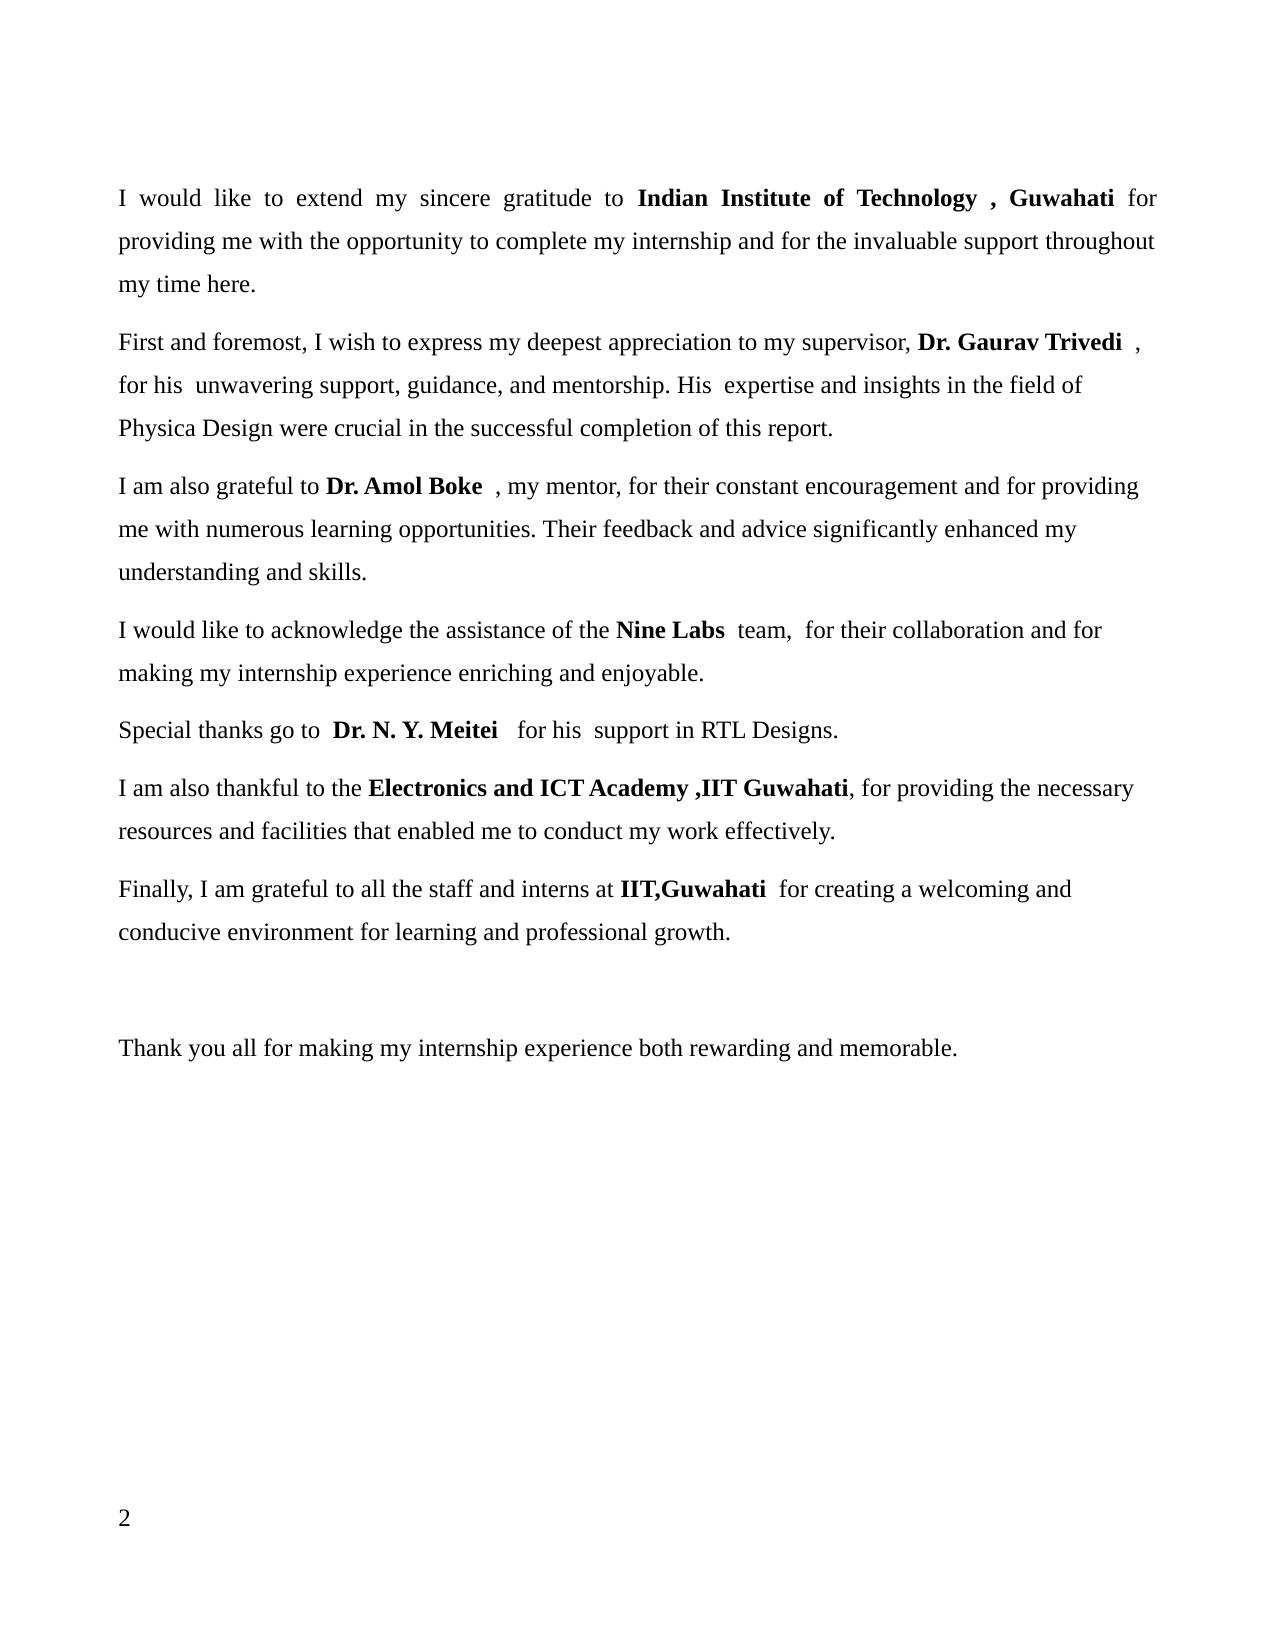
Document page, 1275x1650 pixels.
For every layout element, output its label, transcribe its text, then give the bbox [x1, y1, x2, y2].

text I am also thankful to the Electronics and ICT Academy ,IIT Guwahati, for providing the necessary resources and facilities that enabled me to conduct my work effectively. [118, 773, 1157, 845]
text I am also grateful to Dr. Amol Boke , my mentor, for their constant encouragement and for providing me with numerous learning opportunities. Their feedback and advice significantly enhanced my understanding and skills. [118, 471, 1157, 586]
text Special thanks go to Dr. N. Y. Meitei for his support in RTL Designs. [118, 716, 1157, 744]
text Finally, I am grateful to all the staff and interns at IIT,Guwahati for creating a welcoming and conducive environment for learning and professional growth. [118, 874, 1157, 946]
text Thank you all for making my internship experience both rewarding and memorable. [118, 1033, 1157, 1061]
text I would like to acknowledge the assistance of the Nine Labs team, for their collaboration and for making my internship experience enriching and enjoyable. [118, 615, 1157, 687]
text First and foremost, I wish to express my deepest appreciation to my supervisor, Dr. Gaurav Trivedi , for his unwavering support, guidance, and mentorship. His expertise and insights in the field of Physica Design were crucial in the successful completion of this report. [118, 327, 1157, 442]
text I would like to extend my sincere gratitude to Indian Institute of Technology , Guwahati for providing me with the opportunity to complete my internship and for the invaluable support throughout my time here. [118, 183, 1157, 298]
